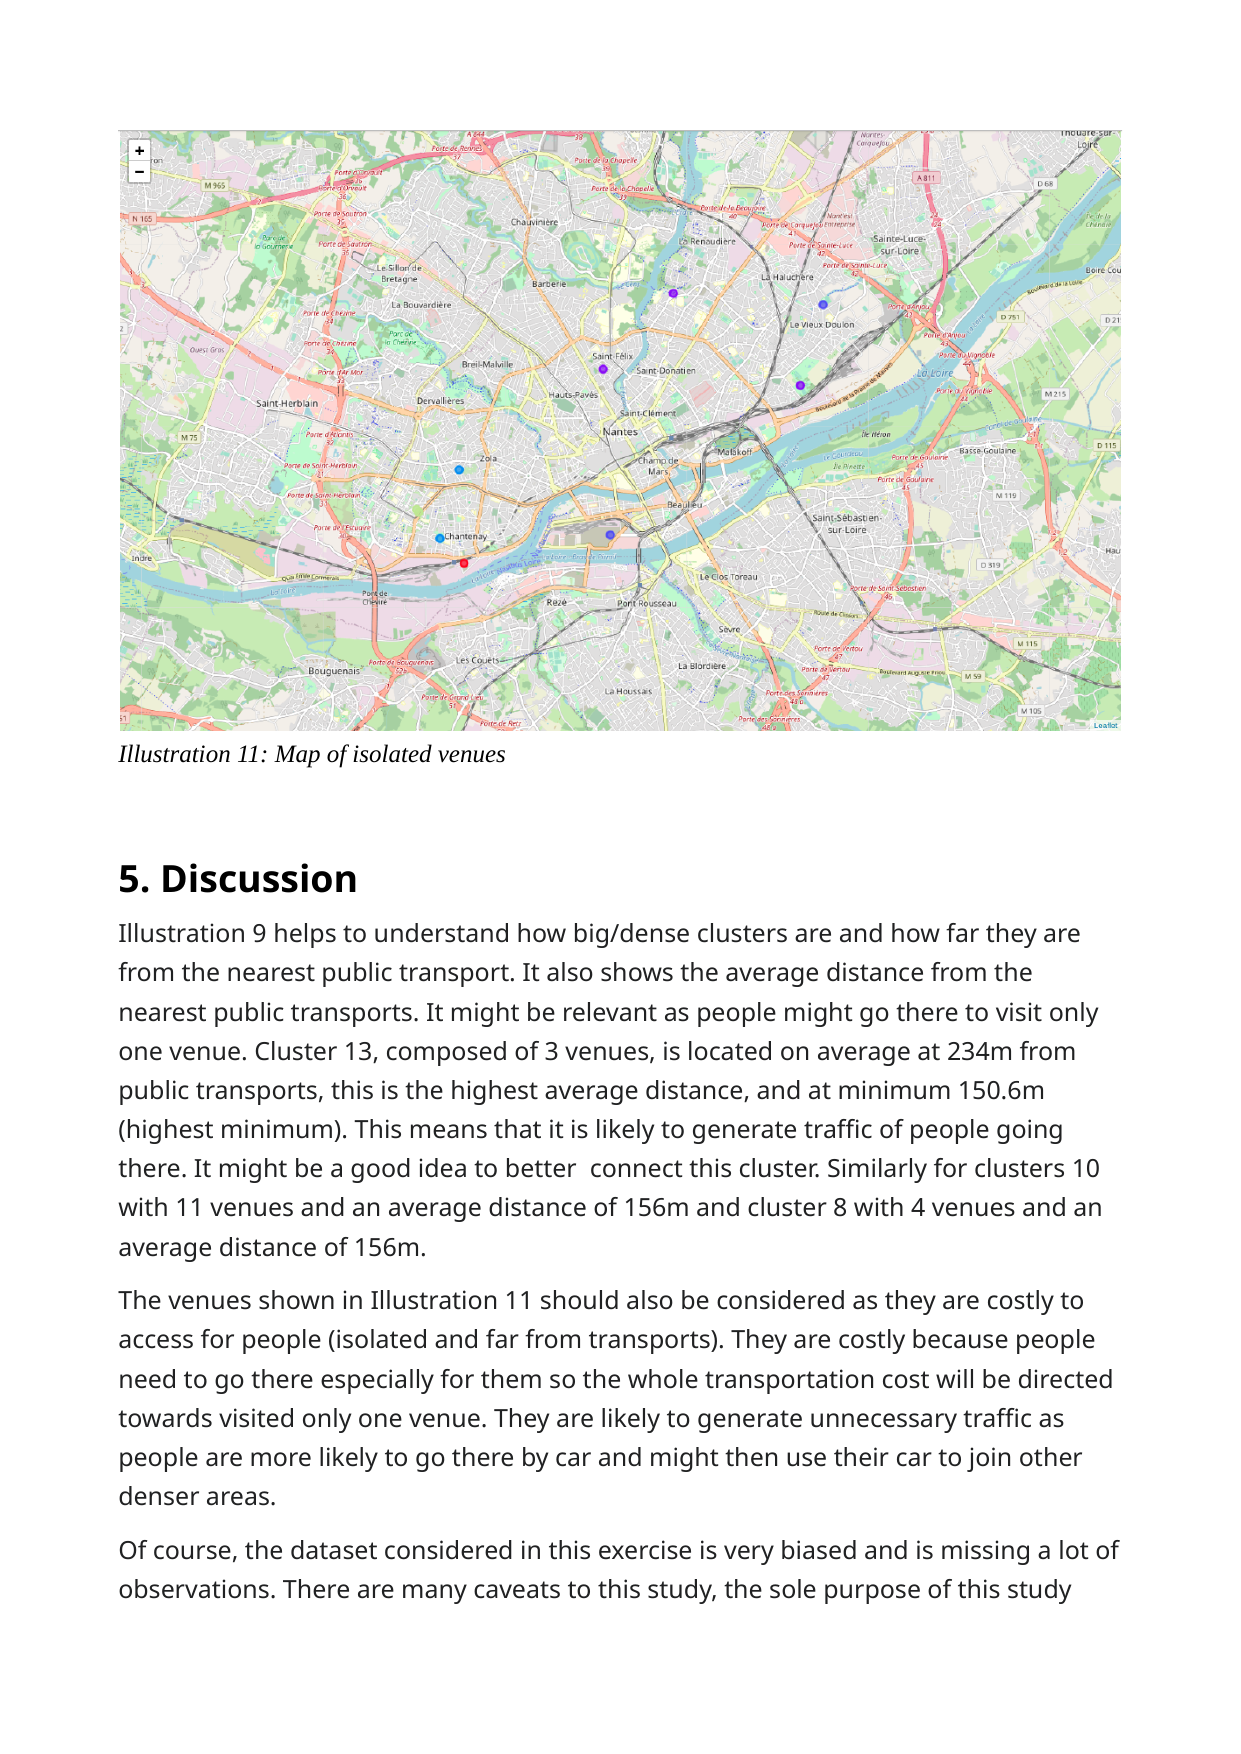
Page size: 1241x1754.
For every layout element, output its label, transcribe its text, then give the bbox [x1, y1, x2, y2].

text Illustration 11: Map of isolated venues [118, 734, 1122, 768]
picture [118, 130, 1123, 734]
subtitle 5. Discussion [118, 852, 1122, 903]
text Illustration 9 helps to understand how big/dense clusters are and how far they are from the nearest public transport. It also shows the average distance from the nearest public transports. It might be relevant as people might go there to visit only one venue. Cluster 13, composed of 3 venues, is located on average at 234m from public transports, this is the highest average distance, and at minimum 150.6m (highest minimum). This means that it is likely to generate traffic of people going there. It might be a good idea to better connect this cluster. Similarly for clusters 10 with 11 venues and an average distance of 156m and cluster 8 with 4 venues and an average distance of 156m. [118, 916, 1122, 1263]
text Of course, the dataset considered in this exercise is very biased and is missing a lot of observations. There are many caveats to this study, the sole purpose of this study [118, 1532, 1122, 1606]
text The venues shown in Illustration 11 should also be considered as they are costly to access for people (isolated and far from transports). They are costly because people need to go there especially for them so the whole transportation cost will be directed towards visited only one venue. They are likely to generate unnecessary traffic as people are more likely to go there by car and might then use their car to join other denser areas. [118, 1283, 1122, 1513]
